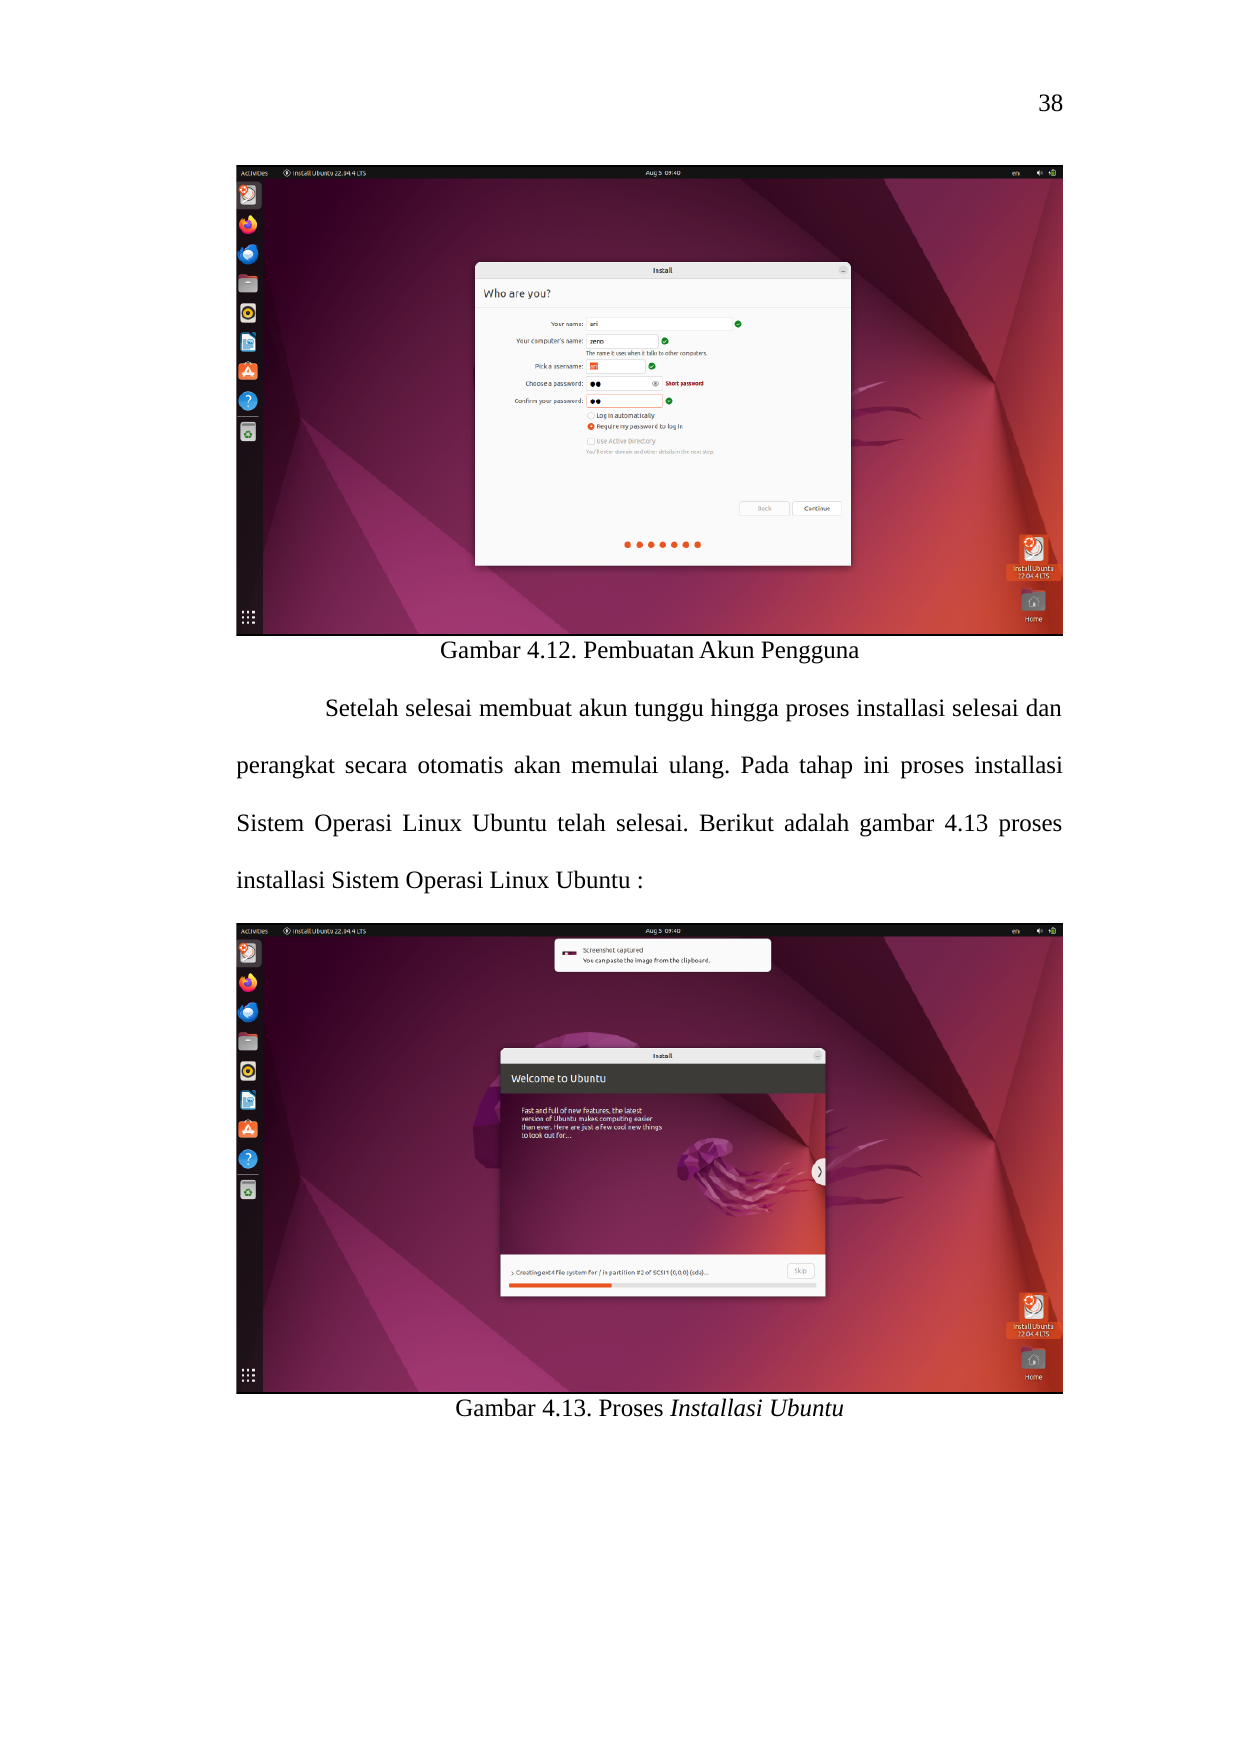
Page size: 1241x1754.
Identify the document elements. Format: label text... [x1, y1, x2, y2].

text Setelah selesai membuat akun tunggu hingga proses installasi selesai dan perangkat secara otomatis akan memulai ulang. Pada tahap ini proses installasi Sistem Operasi Linux Ubuntu telah selesai. Berikut adalah gambar 4.13 proses installasi Sistem Operasi Linux Ubuntu : [236, 664, 1063, 894]
text Gambar 4.13. Proses installasi ubuntu [236, 1394, 1063, 1422]
picture [236, 165, 1063, 636]
text Gambar 4.12. Pembuatan akun pengguna [236, 636, 1063, 664]
picture [236, 923, 1063, 1394]
